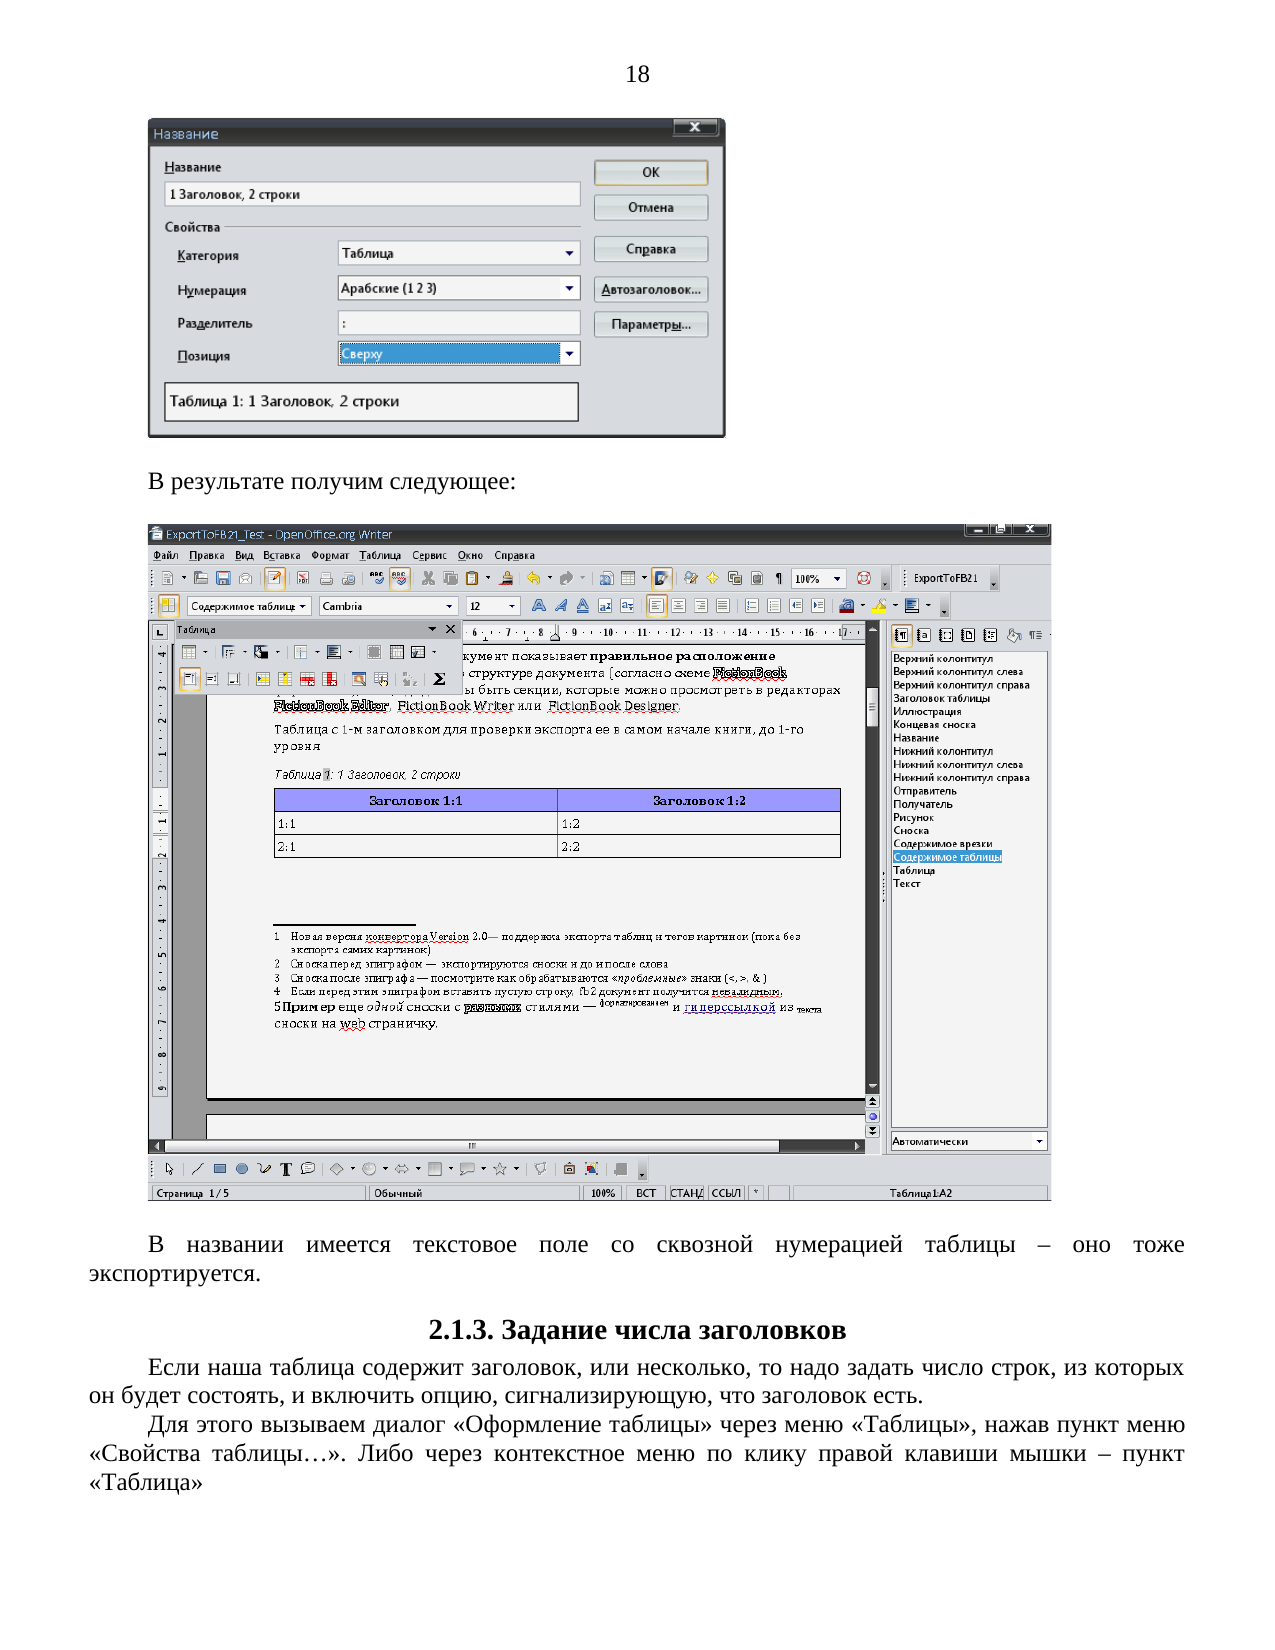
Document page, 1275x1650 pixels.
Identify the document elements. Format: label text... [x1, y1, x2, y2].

subtitle 2.1.3. Задание числа заголовков [89, 1312, 1186, 1346]
text В результате получим следующее: [89, 466, 1186, 495]
text Для этого вызываем диалог «Оформление таблицы» через меню «Таблицы», нажав пункт меню «Свойства таблицы…». Либо через контекстное меню по клику правой клавиши мышки – пункт «Таблица» [89, 1409, 1186, 1496]
text Если наша таблица содержит заголовок, или несколько, то надо задать число строк, из которых он будет состоять, и включить опцию, сигнализирующую, что заголовок есть. [89, 1352, 1186, 1409]
picture [147, 524, 1052, 1201]
text В названии имеется текстовое поле со сквозной нумерацией таблицы – оно тоже экспортируется. [89, 1229, 1186, 1287]
picture [147, 117, 726, 438]
